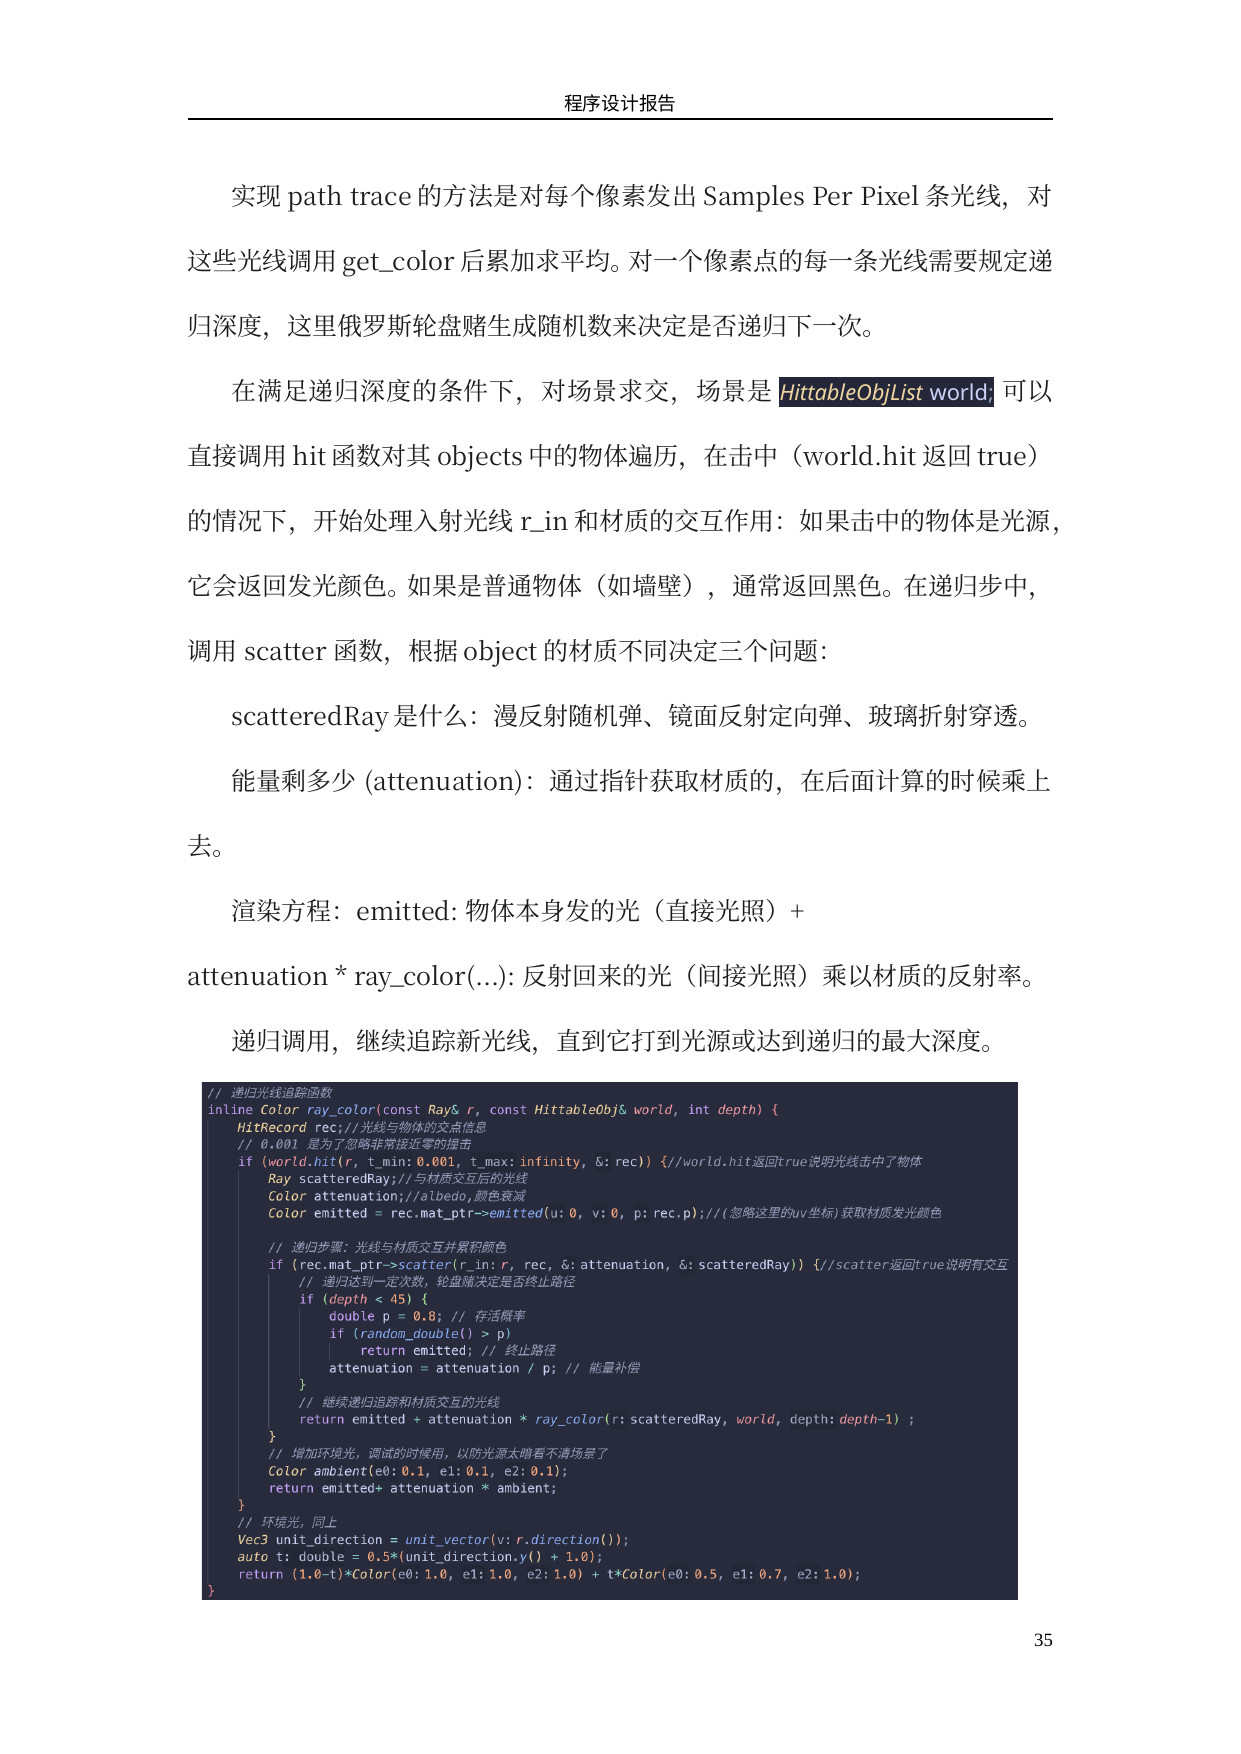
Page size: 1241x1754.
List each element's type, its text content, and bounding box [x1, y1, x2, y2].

text 在满足递归深度的条件下，对场景求交，场景是HittableObjList world; 可以直接调用hit函数对其objects中的物体遍历，在击中（world.hit返回true）的情况下，开始处理入射光线r_in和材质的交互作用：如果击中的物体是光源，它会返回发光颜色。如果是普通物体（如墙壁），通常返回黑色。在递归步中，调用 scatter 函数，根据object的材质不同决定三个问题： [187, 357, 1053, 682]
text 能量剩多少 (attenuation)：通过指针获取材质的，在后面计算的时候乘上去。 [187, 747, 1053, 877]
text 递归调用，继续追踪新光线，直到它打到光源或达到递归的最大深度。 [187, 1007, 1053, 1072]
text attenuation * ray_color(...): 反射回来的光（间接光照）乘以材质的反射率。 [187, 942, 1053, 1007]
text scatteredRay是什么：漫反射随机弹、镜面反射定向弹、玻璃折射穿透。 [187, 682, 1053, 747]
picture [201, 1082, 1018, 1600]
text 实现path trace的方法是对每个像素发出Samples Per Pixel条光线，对这些光线调用get_color后累加求平均。对一个像素点的每一条光线需要规定递归深度，这里俄罗斯轮盘赌生成随机数来决定是否递归下一次。 [187, 162, 1053, 357]
text 渲染方程：emitted: 物体本身发的光（直接光照）+ [187, 877, 1053, 942]
